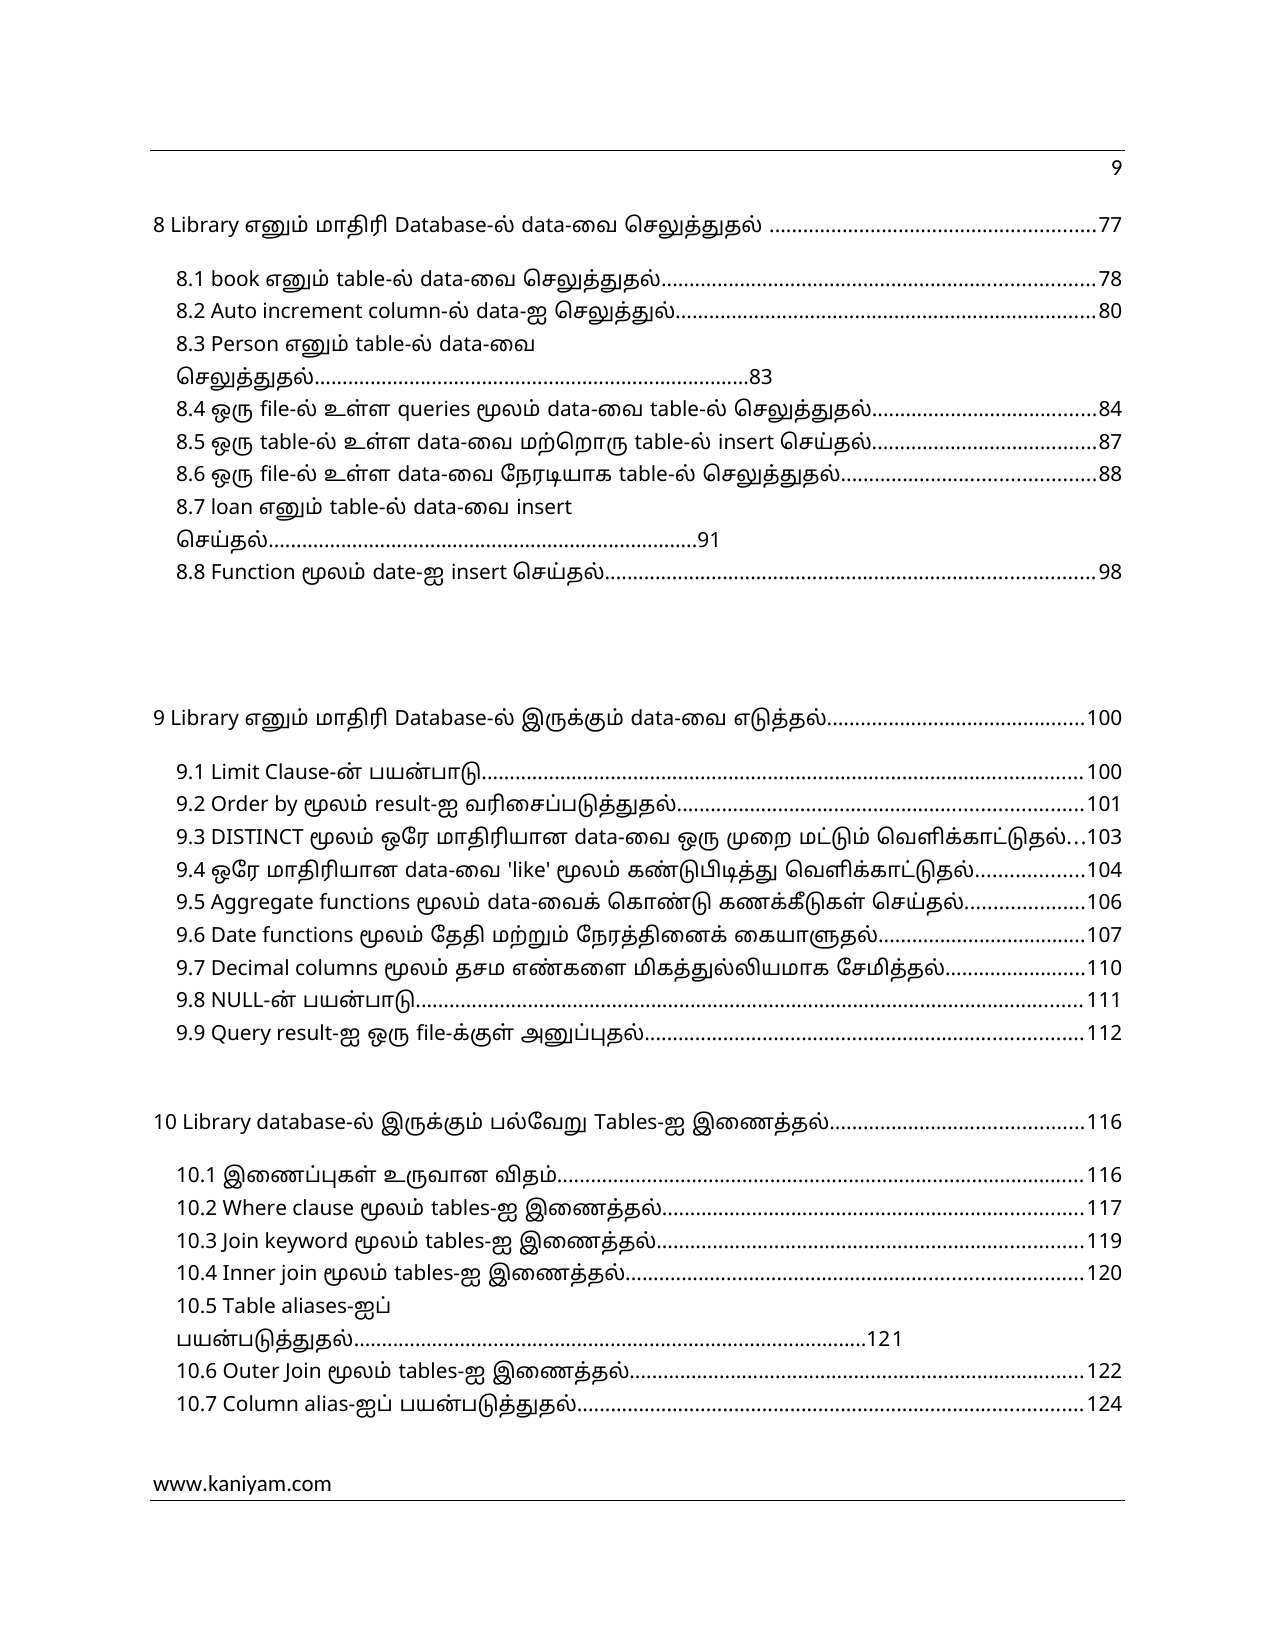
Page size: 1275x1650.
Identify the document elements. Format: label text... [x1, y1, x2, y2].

text 9.6 Date functions மூலம் தேதி மற்றும் நேரத்தினைக் கையாளுதல் 107 [176, 920, 1122, 948]
text 9.5 Aggregate functions மூலம் data-வைக் கொண்டு கணக்கீடுகள் செய்தல் 106 [176, 887, 1122, 916]
text 9 Library எனும் மாதிரி Database-ல் இருக்கும் data-வை எடுத்தல் 100 [153, 703, 1122, 732]
text 10.3 Join keyword மூலம் tables-ஐ இணைத்தல் 119 [176, 1226, 1122, 1254]
text 8.7 loan எனும் table-ல் data-வை insert செய்தல்.............................................................................91 [176, 492, 1122, 553]
text 9.3 DISTINCT மூலம் ஒரே மாதிரியான data-வை ஒரு முறை மட்டும் வெளிக்காட்டுதல் 103 [176, 822, 1122, 851]
text 10.5 Table aliases-ஐப் பயன்படுத்துதல்............................................................................................121 [176, 1291, 1122, 1352]
text 8.4 ஒரு file-ல் உள்ள queries மூலம் data-வை table-ல் செலுத்துதல் 84 [176, 394, 1122, 423]
text 8.5 ஒரு table-ல் உள்ள data-வை மற்றொரு table-ல் insert செய்தல் 87 [176, 427, 1122, 455]
text 10.6 Outer Join மூலம் tables-ஐ இணைத்தல் 122 [176, 1356, 1122, 1385]
text 9.7 Decimal columns மூலம் தசம எண்களை மிகத்துல்லியமாக சேமித்தல் 110 [176, 953, 1122, 981]
text 9.4 ஒரே மாதிரியான data-வை 'like' மூலம் கண்டுபிடித்து வெளிக்காட்டுதல் 104 [176, 855, 1122, 883]
text 10.4 Inner join மூலம் tables-ஐ இணைத்தல் 120 [176, 1258, 1122, 1287]
text 8.2 Auto increment column-ல் data-ஐ செலுத்துல் 80 [176, 297, 1122, 325]
text 10 Library database-ல் இருக்கும் பல்வேறு Tables-ஐ இணைத்தல் 116 [153, 1107, 1122, 1136]
text 10.1 இணைப்புகள் உருவான விதம் 116 [176, 1161, 1122, 1189]
text 9.1 Limit Clause-ன் பயன்பாடு 100 [176, 757, 1122, 785]
text 10.2 Where clause மூலம் tables-ஐ இணைத்தல் 117 [176, 1193, 1122, 1222]
text 8.8 Function மூலம் date-ஐ insert செய்தல் 98 [176, 557, 1122, 586]
text 8.1 book எனும் table-ல் data-வை செலுத்துதல் 78 [176, 264, 1122, 292]
text 8.3 Person எனும் table-ல் data-வை செலுத்துதல்..............................................................................83 [176, 329, 1122, 390]
text 9.2 Order by மூலம் result-ஐ வரிசைப்படுத்துதல் 101 [176, 789, 1122, 818]
text 8 Library எனும் மாதிரி Database-ல் data-வை செலுத்துதல் 77 [153, 211, 1122, 239]
text 9.9 Query result-ஐ ஒரு file-க்குள் அனுப்புதல் 112 [176, 1018, 1122, 1046]
text 9.8 NULL-ன் பயன்பாடு 111 [176, 985, 1122, 1014]
text 8.6 ஒரு file-ல் உள்ள data-வை நேரடியாக table-ல் செலுத்துதல் 88 [176, 459, 1122, 488]
text 10.7 Column alias-ஐப் பயன்படுத்துதல் 124 [176, 1389, 1122, 1417]
